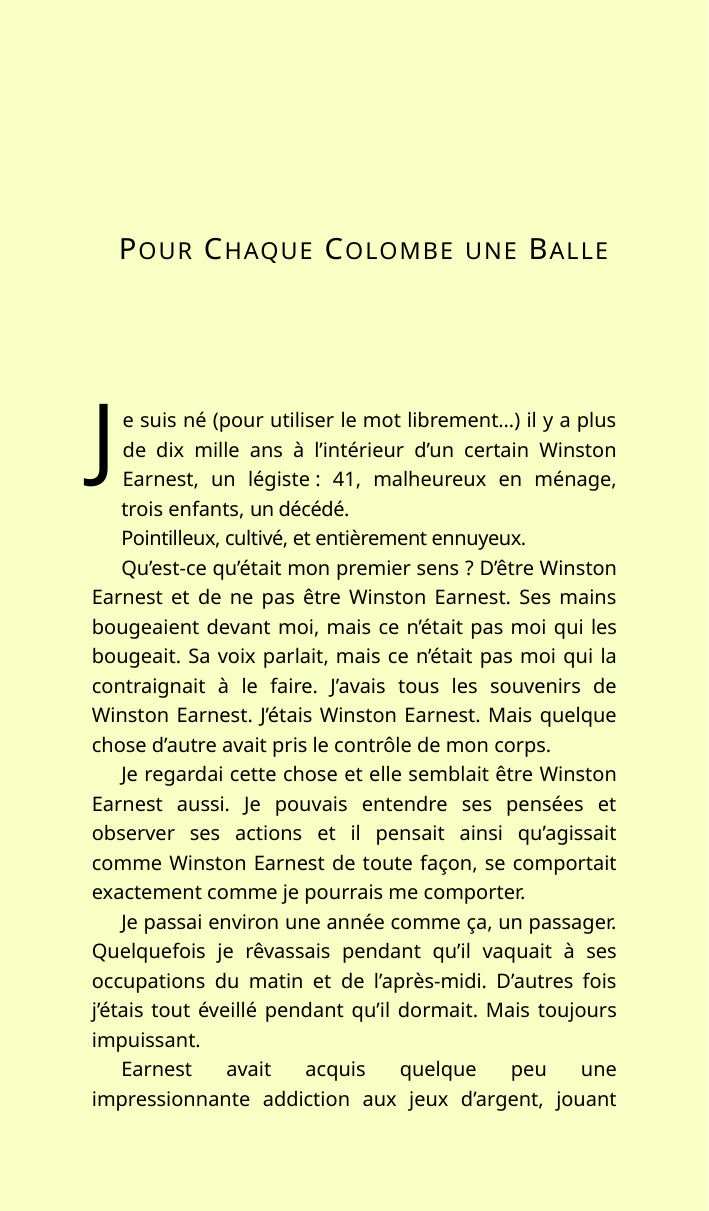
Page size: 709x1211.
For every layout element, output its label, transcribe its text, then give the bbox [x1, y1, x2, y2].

text Earnest avait acquis quelque peu une impressionnante addiction aux jeux d’argent, jouant [92, 1053, 617, 1112]
text Je passai environ une année comme ça, un passager. Quelquefois je rêvassais pendant qu’il vaquait à ses occupations du matin et de l’après-midi. D’autres fois j’étais tout éveillé pendant qu’il dormait. Mais toujours impuissant. [92, 906, 617, 1053]
subtitle Pour Chaque Colombe une Balle [9, 228, 635, 268]
text Qu’est-ce qu’était mon premier sens ? D’être Winston Earnest et de ne pas être Winston Earnest. Ses mains bougeaient devant moi, mais ce n’était pas moi qui les bougeait. Sa voix parlait, mais ce n’était pas moi qui la contraignait à le faire. J’avais tous les souvenirs de Winston Earnest. J’étais Winston Earnest. Mais quelque chose d’autre avait pris le contrôle de mon corps. [92, 552, 617, 758]
text Je suis né (pour utiliser le mot librement…) il y a plus de dix mille ans à l’intérieur d’un certain Winston Earnest, un légiste : 41, malheureux en ménage, [92, 404, 617, 493]
text Pointilleux, cultivé, et entièrement ennuyeux. [121, 522, 617, 552]
text trois enfants, un décédé. [121, 493, 617, 522]
text Je regardai cette chose et elle semblait être Winston Earnest aussi. Je pouvais entendre ses pensées et observer ses actions et il pensait ainsi qu’agissait comme Winston Earnest de toute façon, se comportait exactement comme je pourrais me comporter. [92, 758, 617, 906]
